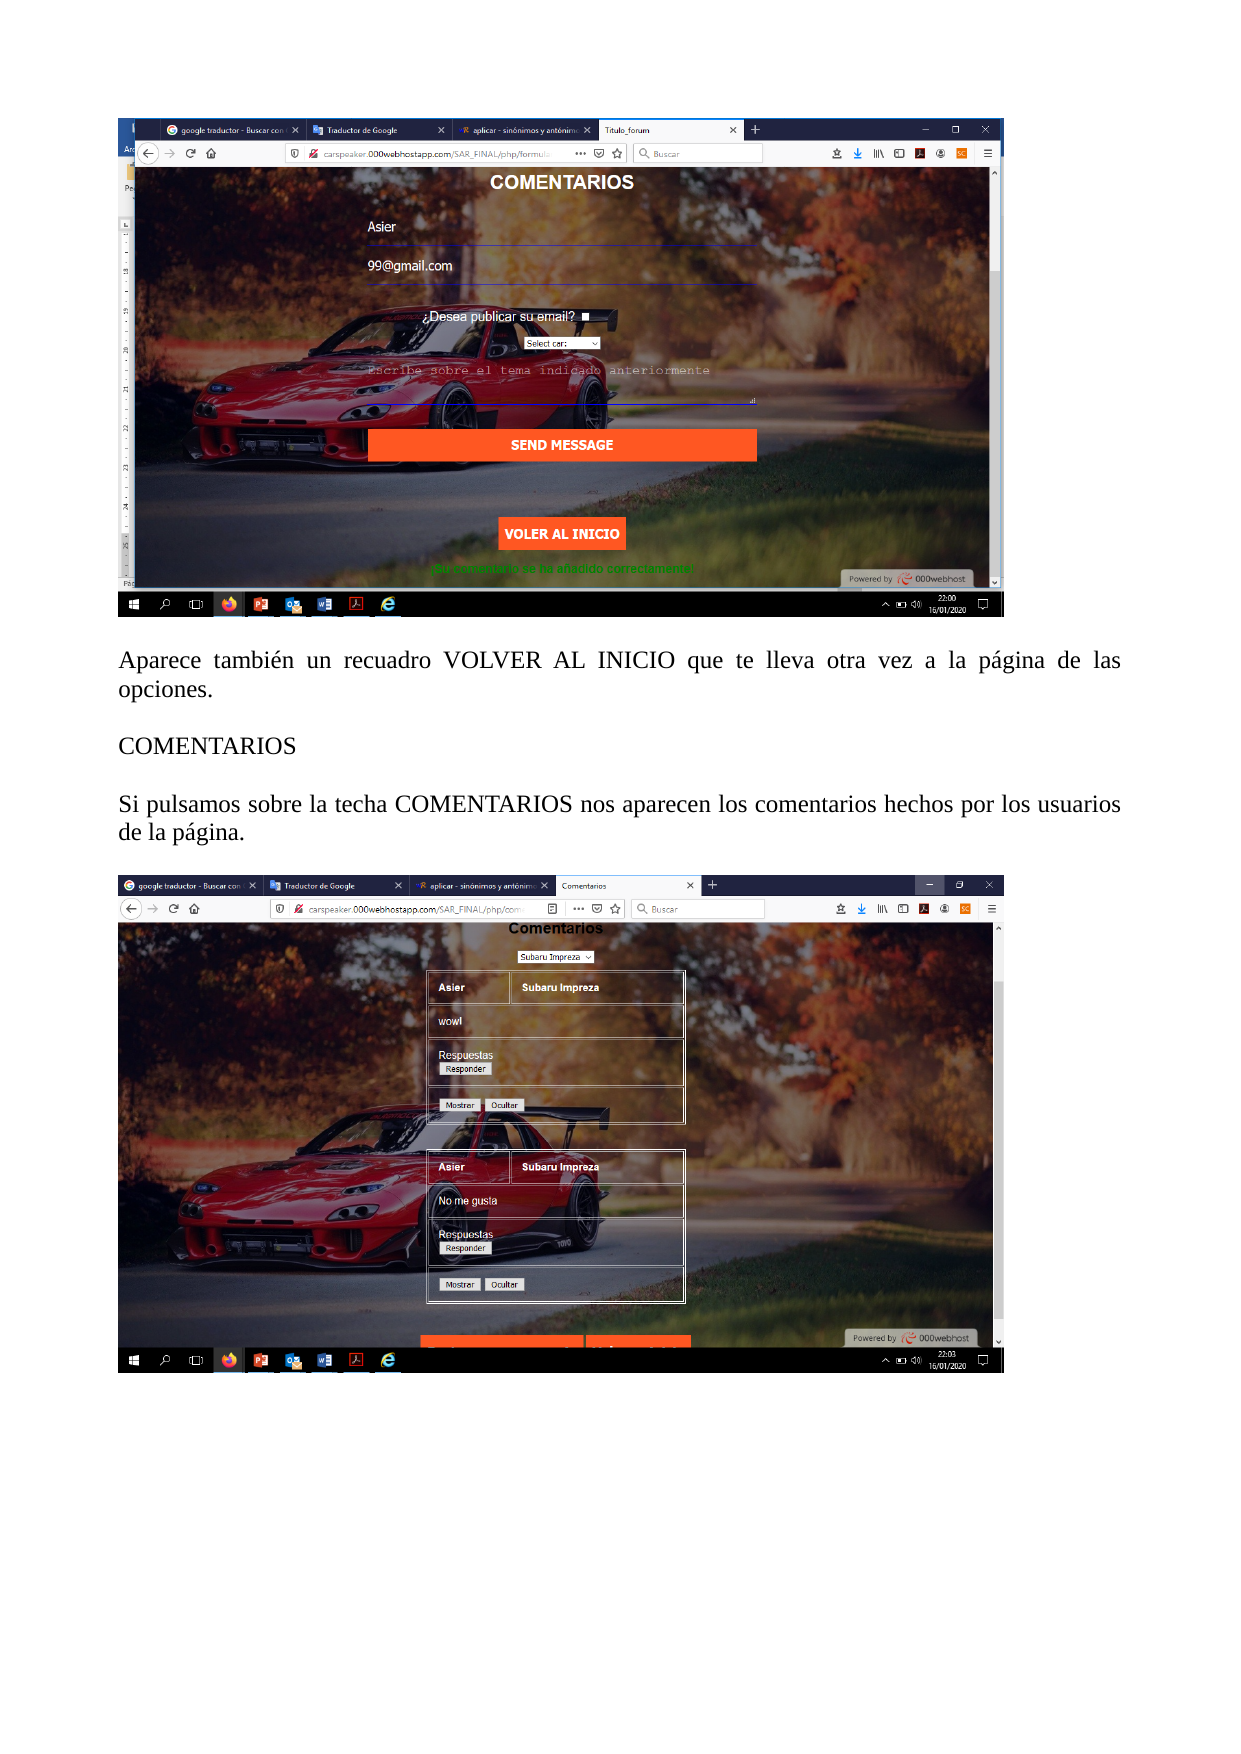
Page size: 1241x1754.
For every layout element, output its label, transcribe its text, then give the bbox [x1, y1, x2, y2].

picture [118, 875, 1004, 1373]
text COMENTARIOS [118, 731, 1122, 760]
picture [118, 118, 1004, 617]
text Aparece también un recuadro VOLVER AL INICIO que te lleva otra vez a la página de las opciones. [118, 645, 1122, 702]
text Si pulsamos sobre la techa COMENTARIOS nos aparecen los comentarios hechos por los usuarios de la página. [118, 789, 1122, 846]
